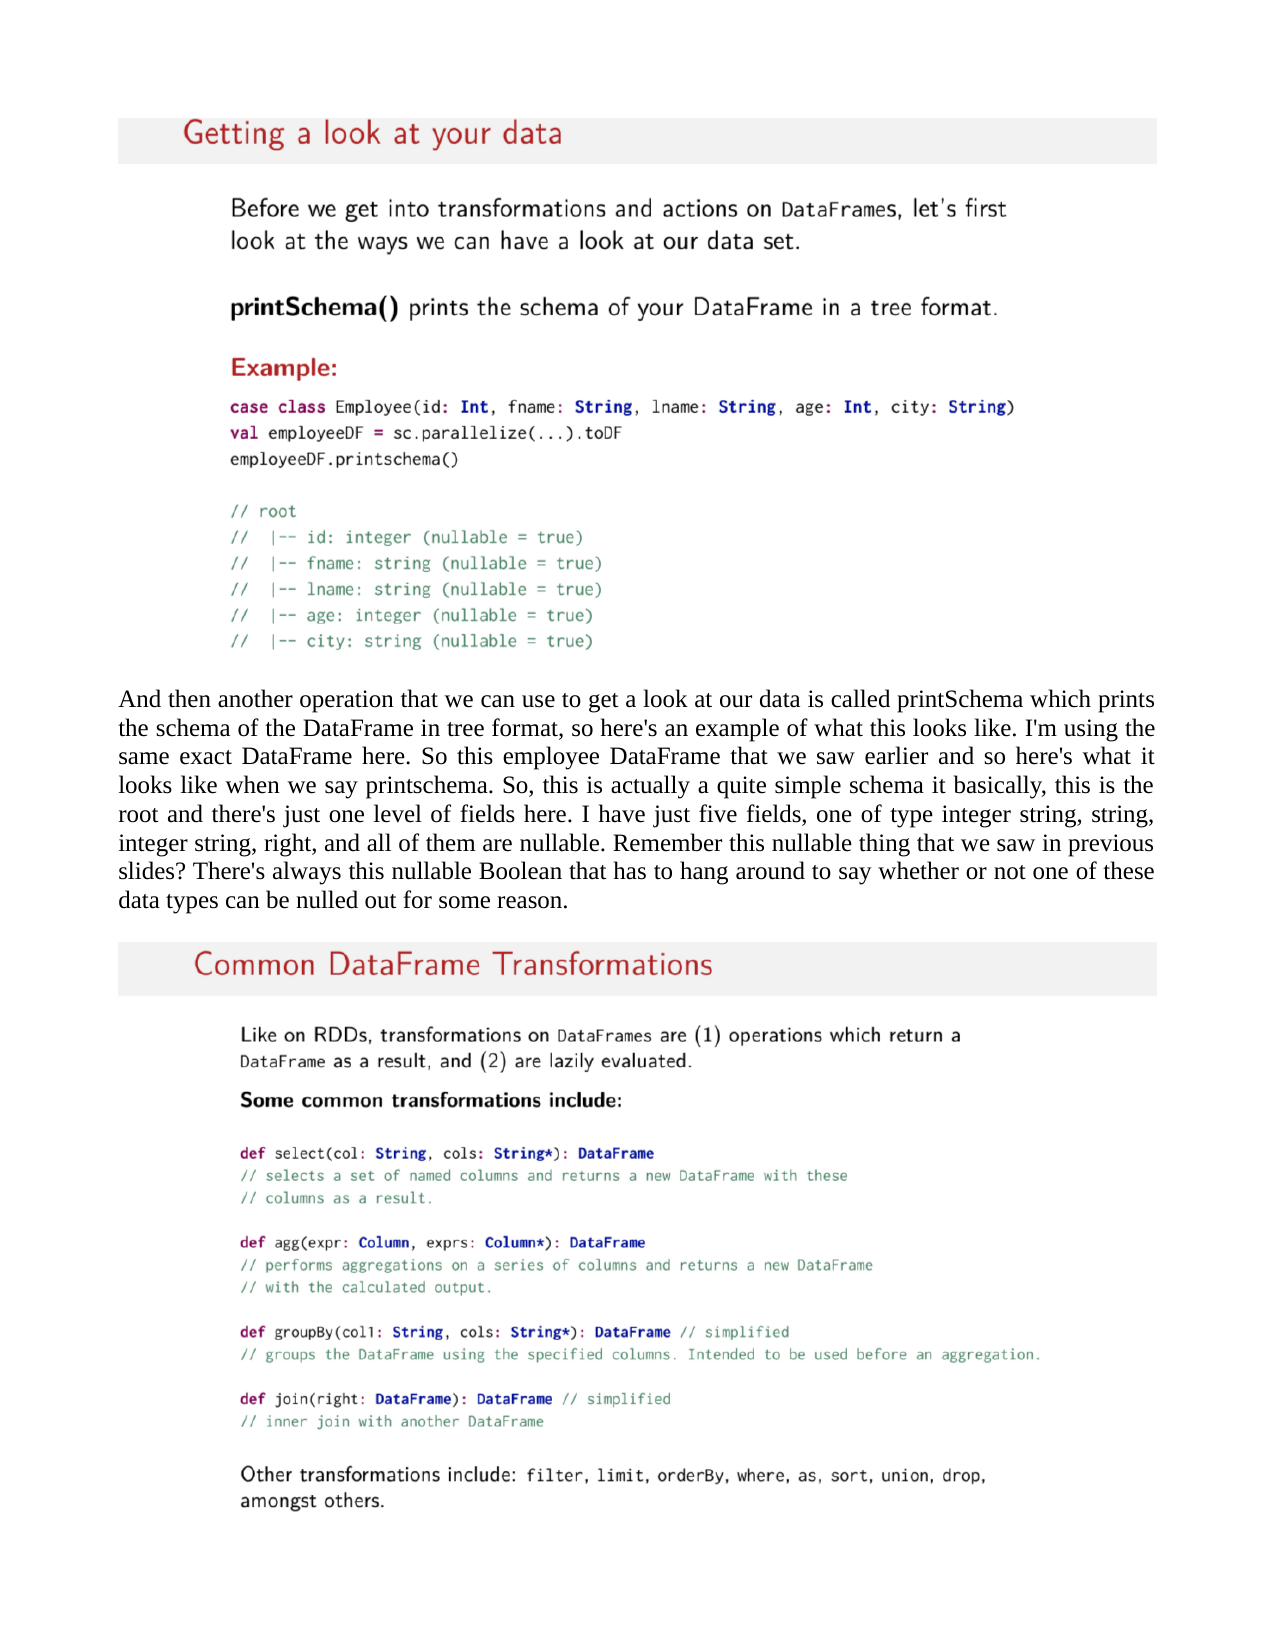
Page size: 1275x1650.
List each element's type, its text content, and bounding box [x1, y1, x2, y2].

picture [118, 118, 1157, 656]
picture [118, 942, 1157, 1514]
text And then another operation that we can use to get a look at our data is called printSchema which prints the schema of the DataFrame in tree format, so here's an example of what this looks like. I'm using the same exact DataFrame here. So this employee DataFrame that we saw earlier and so here's what it looks like when we say printschema. So, this is actually a quite simple schema it basically, this is the root and there's just one level of fields here. I have just five fields, one of type integer string, string, integer string, right, and all of them are nullable. Remember this nullable thing that we saw in previous slides? There's always this nullable Boolean that has to hang around to say whether or not one of these data types can be nulled out for some reason. [118, 684, 1157, 914]
